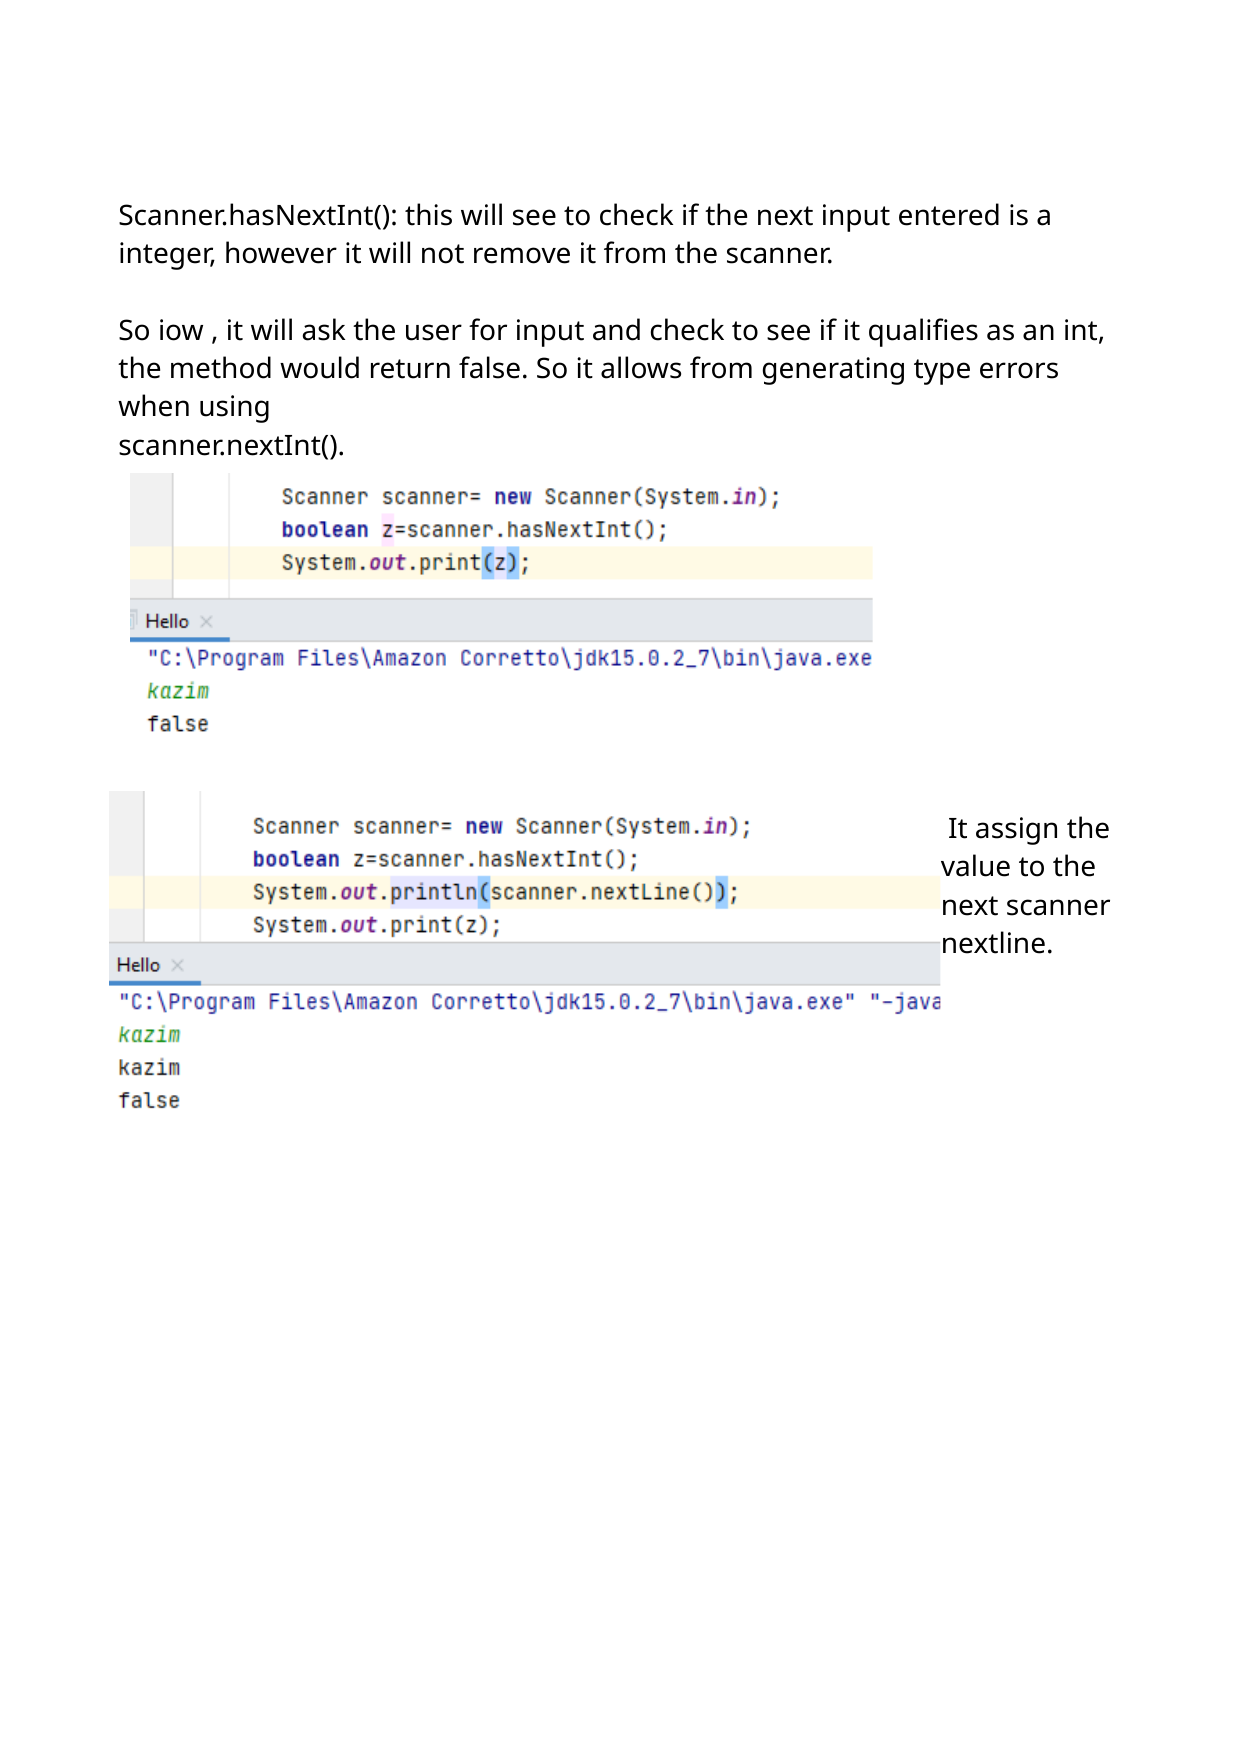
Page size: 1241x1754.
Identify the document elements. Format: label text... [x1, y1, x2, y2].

text Scanner.hasNextInt(): this will see to check if the next input entered is a integer, however it will not remove it from the scanner. [118, 195, 1122, 271]
picture [109, 791, 941, 1116]
text So iow , it will ask the user for input and check to see if it qualifies as an int, the method would return false. So it allows from generating type errors when using [118, 310, 1122, 425]
text It assign the value to the next scanner nextline. [941, 808, 1122, 961]
text scanner.nextInt(). [118, 425, 1122, 463]
picture [130, 473, 873, 741]
